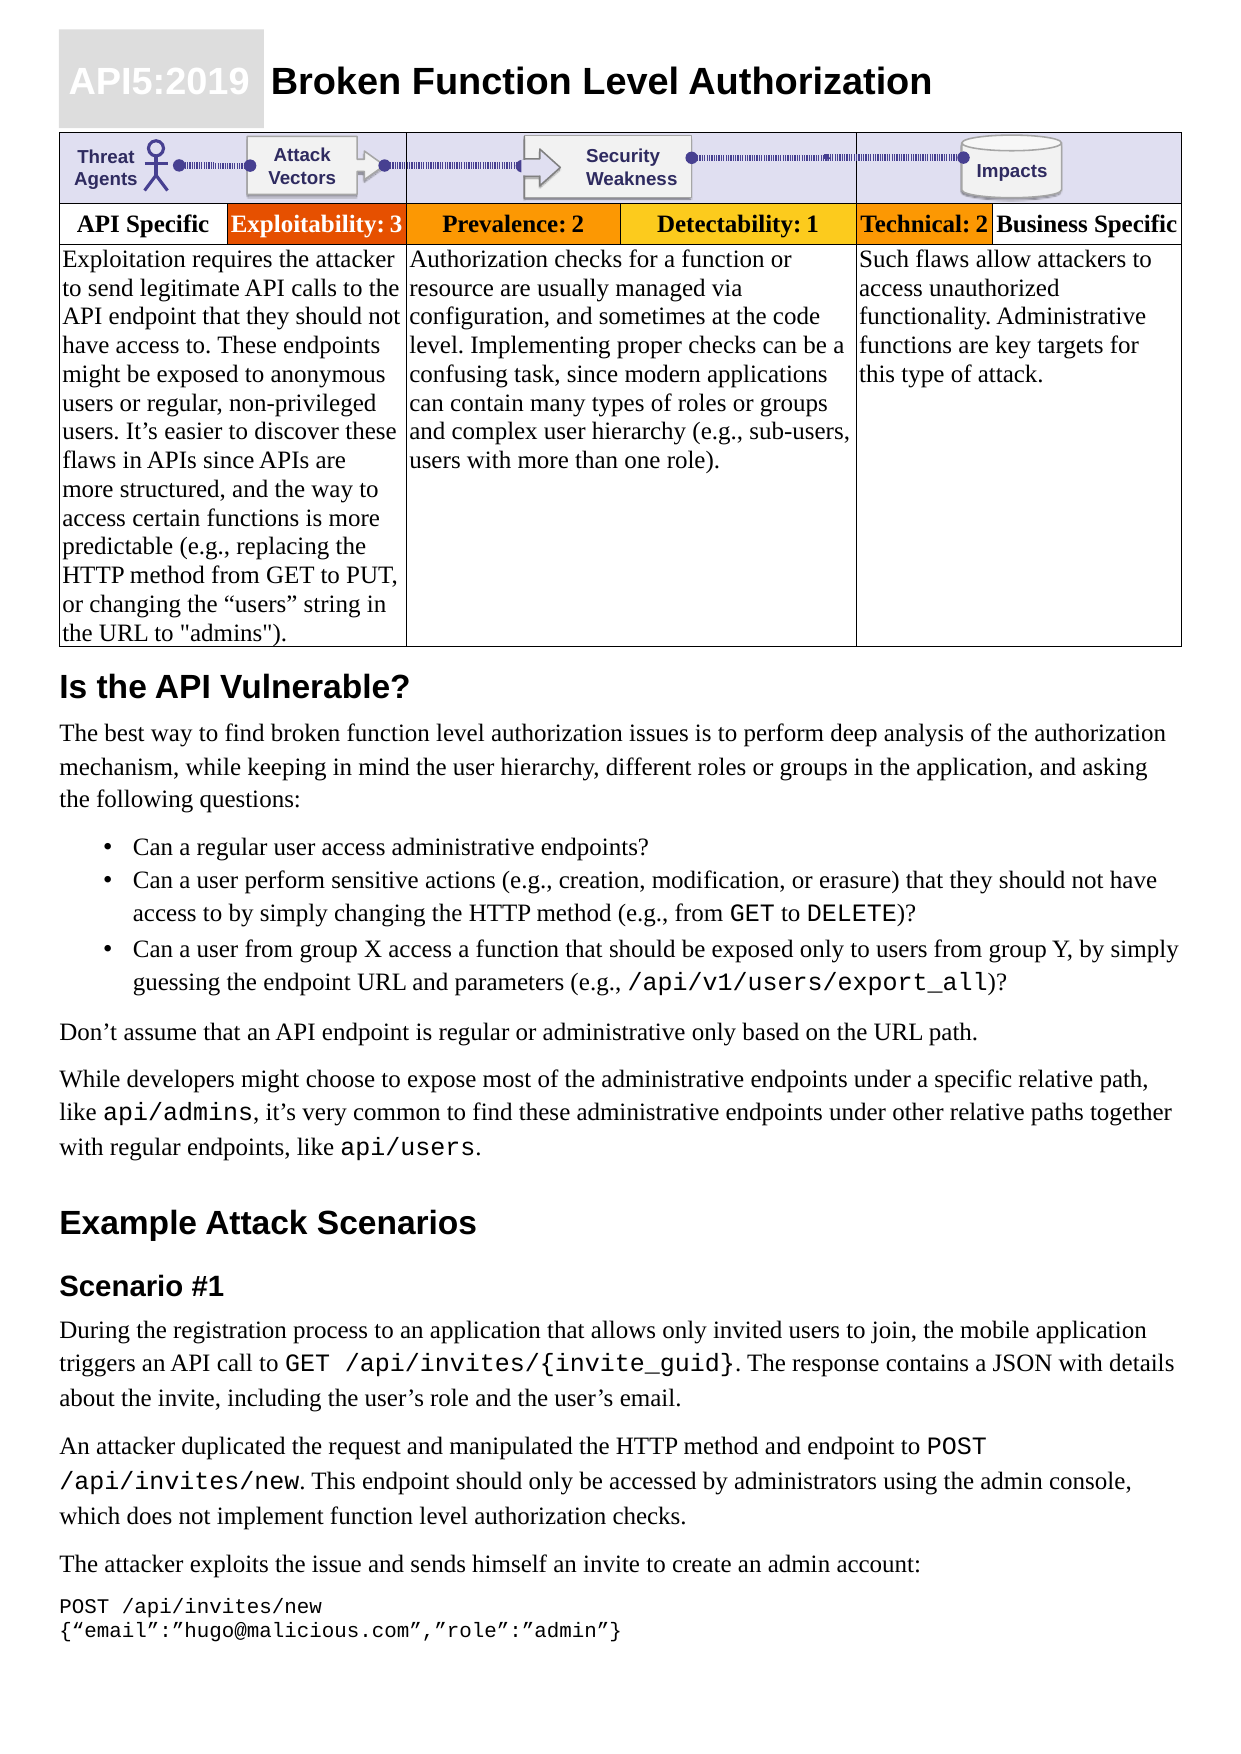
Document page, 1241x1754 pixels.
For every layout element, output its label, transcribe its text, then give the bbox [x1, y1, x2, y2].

text The best way to find broken function level authorization issues is to perform deep analysis of the authorization mechanism, while keeping in mind the user hierarchy, different roles or groups in the application, and asking the following questions: [59, 718, 1181, 813]
table_header [407, 133, 620, 203]
table_cell Technical: 2 [857, 204, 992, 244]
text {“email”:”hugo@malicious.com”,”role”:”admin”} [59, 1620, 1181, 1644]
text While developers might choose to expose most of the administrative endpoints under a specific relative path, like api/admins, it’s very common to find these administrative endpoints under other relative paths together with regular endpoints, like api/users. [59, 1064, 1181, 1163]
table_header [620, 133, 856, 203]
subtitle Is the API Vulnerable? [59, 667, 1181, 706]
table_cell Exploitability: 3 [228, 204, 406, 244]
table_cell API Specific [60, 204, 227, 244]
table_header [227, 133, 406, 203]
table_cell Authorization checks for a function or resource are usually managed via configuration, and sometimes at the code level. Implementing proper checks can be a confusing task, since modern applications can contain many types of roles or groups and complex user hierarchy (e.g., sub-users, users with more than one role). [407, 245, 856, 646]
list Can a user from group X access a function that should be exposed only to users from group Y, by simply guessing the endpoint URL and parameters (e.g., /api/v1/users/export_all)? [103, 934, 1181, 997]
table_header [992, 133, 1181, 203]
list Can a user perform sensitive actions (e.g., creation, modification, or erasure) that they should not have access to by simply changing the HTTP method (e.g., from GET to DELETE)? [103, 865, 1181, 929]
table_header [857, 133, 992, 203]
text POST /api/invites/new [59, 1596, 1181, 1620]
subtitle Scenario #1 [59, 1269, 1181, 1303]
text An attacker duplicated the request and manipulated the HTTP method and endpoint to POST /api/invites/new. This endpoint should only be accessed by administrators using the admin console, which does not implement function level authorization checks. [59, 1431, 1181, 1530]
table_cell Exploitation requires the attacker to send legitimate API calls to the API endpoint that they should not have access to. These endpoints might be exposed to anonymous users or regular, non-privileged users. It’s easier to discover these flaws in APIs since APIs are more structured, and the way to access certain functions is more predictable (e.g., replacing the HTTP method from GET to PUT, or changing the “users” string in the URL to "admins"). [60, 245, 406, 646]
list Can a regular user access administrative endpoints? [103, 832, 1181, 861]
table_cell Prevalence: 2 [407, 204, 620, 244]
table_cell Business Specific [993, 204, 1181, 244]
table_header [60, 133, 227, 203]
text During the registration process to an application that allows only invited users to join, the mobile application triggers an API call to GET /api/invites/{invite_guid}. The response contains a JSON with details about the invite, including the user’s role and the user’s email. [59, 1315, 1181, 1412]
table_cell Detectability: 1 [621, 204, 856, 244]
text Don’t assume that an API endpoint is regular or administrative only based on the URL path. [59, 1017, 1181, 1045]
table_cell Such flaws allow attackers to access unauthorized functionality. Administrative functions are key targets for this type of attack. [857, 245, 1181, 646]
subtitle Example Attack Scenarios [59, 1203, 1181, 1242]
text The attacker exploits the issue and sends himself an invite to create an admin account: [59, 1549, 1181, 1577]
